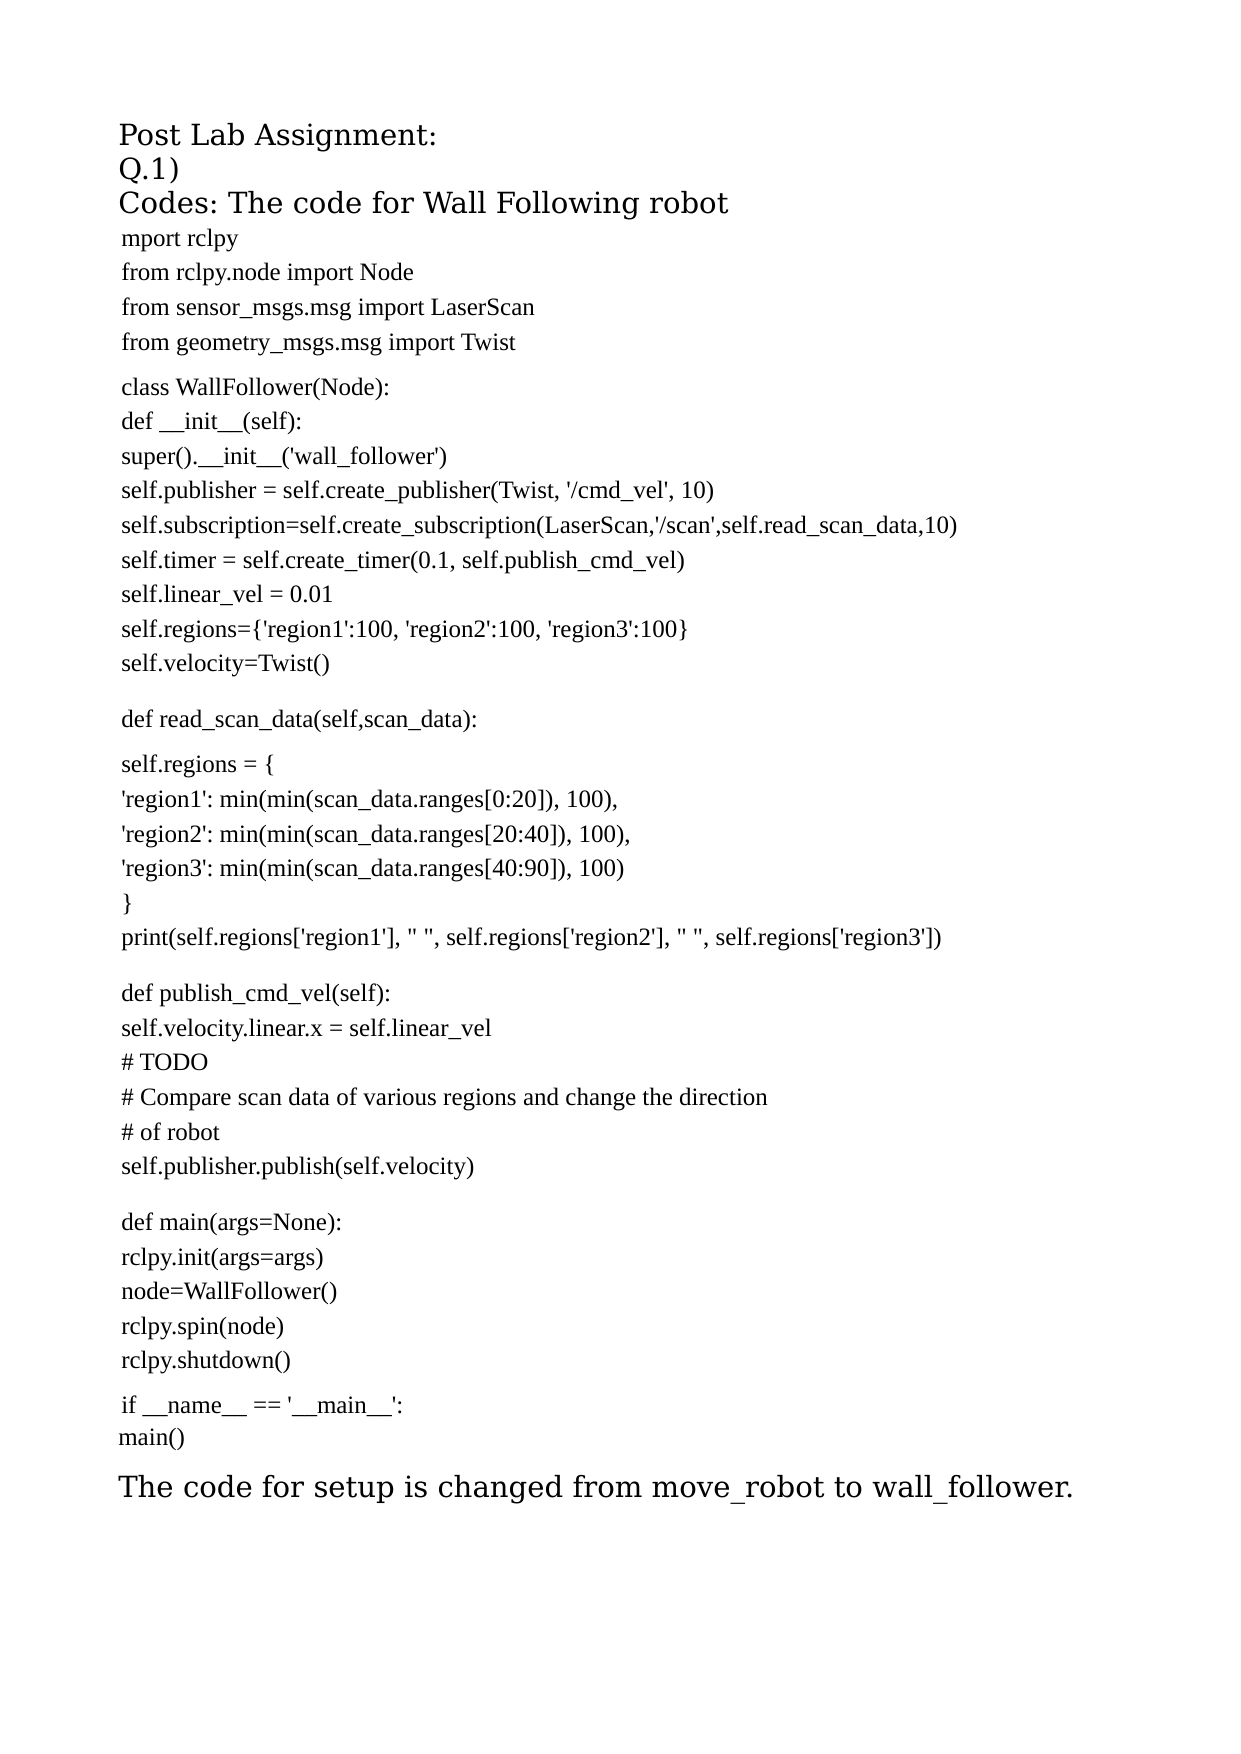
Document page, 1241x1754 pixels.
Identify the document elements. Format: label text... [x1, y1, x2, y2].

table_header self.linear_vel = 0.01 [118, 576, 347, 611]
table_header def __init__(self): [118, 404, 315, 438]
table_header [118, 691, 136, 701]
text main() [118, 1422, 1122, 1451]
text The code for setup is changed from move_robot to wall_follower. [118, 1470, 1122, 1504]
text Codes: The code for Wall Following robot [118, 186, 1122, 220]
table_header from geometry_msgs.msg import Twist [118, 324, 529, 358]
table_header [118, 358, 136, 369]
table_header super().__init__('wall_follower') [118, 438, 465, 473]
table_header [118, 965, 136, 975]
table_header [118, 954, 136, 965]
table_header rclpy.spin(node) [118, 1308, 297, 1342]
table_header print(self.regions['region1'], " ", self.regions['region2'], " ", self.regions['region3']) [118, 920, 952, 954]
table_header self.regions = { [118, 747, 290, 781]
table_header self.regions={'region1':100, 'region2':100, 'region3':100} [118, 611, 704, 646]
table_header rclpy.shutdown() [118, 1343, 305, 1377]
table_header [118, 680, 136, 691]
table_header self.publisher.publish(self.velocity) [118, 1148, 487, 1183]
table_header def main(args=None): [118, 1204, 354, 1239]
table_header [118, 1377, 136, 1388]
text Q.1) [118, 152, 1122, 186]
table_header mport rclpy [118, 220, 252, 254]
table_header 'region2': min(min(scan_data.ranges[20:40]), 100), [118, 816, 641, 850]
table_header class WallFollower(Node): [118, 369, 403, 403]
table_header [118, 1183, 136, 1193]
table_header } [118, 885, 148, 919]
table_header # Compare scan data of various regions and change the direction [118, 1079, 786, 1114]
table_header # of robot [118, 1114, 233, 1148]
table_header self.subscription=self.create_subscription(LaserScan,'/scan',self.read_scan_data,10) [118, 507, 970, 542]
text Post Lab Assignment: [118, 118, 1122, 152]
table_header self.velocity=Twist() [118, 646, 343, 680]
table_header # TODO [118, 1045, 223, 1079]
table_header if __name__ == '__main__': [118, 1388, 416, 1422]
table_header rclpy.init(args=args) [118, 1239, 336, 1273]
table_header node=WallFollower() [118, 1273, 351, 1308]
table_header self.velocity.linear.x = self.linear_vel [118, 1010, 505, 1044]
table_header self.timer = self.create_timer(0.1, self.publish_cmd_vel) [118, 542, 696, 576]
table_header 'region3': min(min(scan_data.ranges[40:90]), 100) [118, 850, 635, 885]
table_header [118, 736, 136, 747]
table_header from rclpy.node import Node [118, 255, 427, 289]
table_header from sensor_msgs.msg import LaserScan [118, 289, 547, 324]
table_header self.publisher = self.create_publisher(Twist, '/cmd_vel', 10) [118, 473, 726, 507]
table_header def read_scan_data(self,scan_data): [118, 701, 489, 736]
table_header def publish_cmd_vel(self): [118, 975, 403, 1010]
table_header 'region1': min(min(scan_data.ranges[0:20]), 100), [118, 781, 629, 816]
table_header [118, 1194, 136, 1204]
